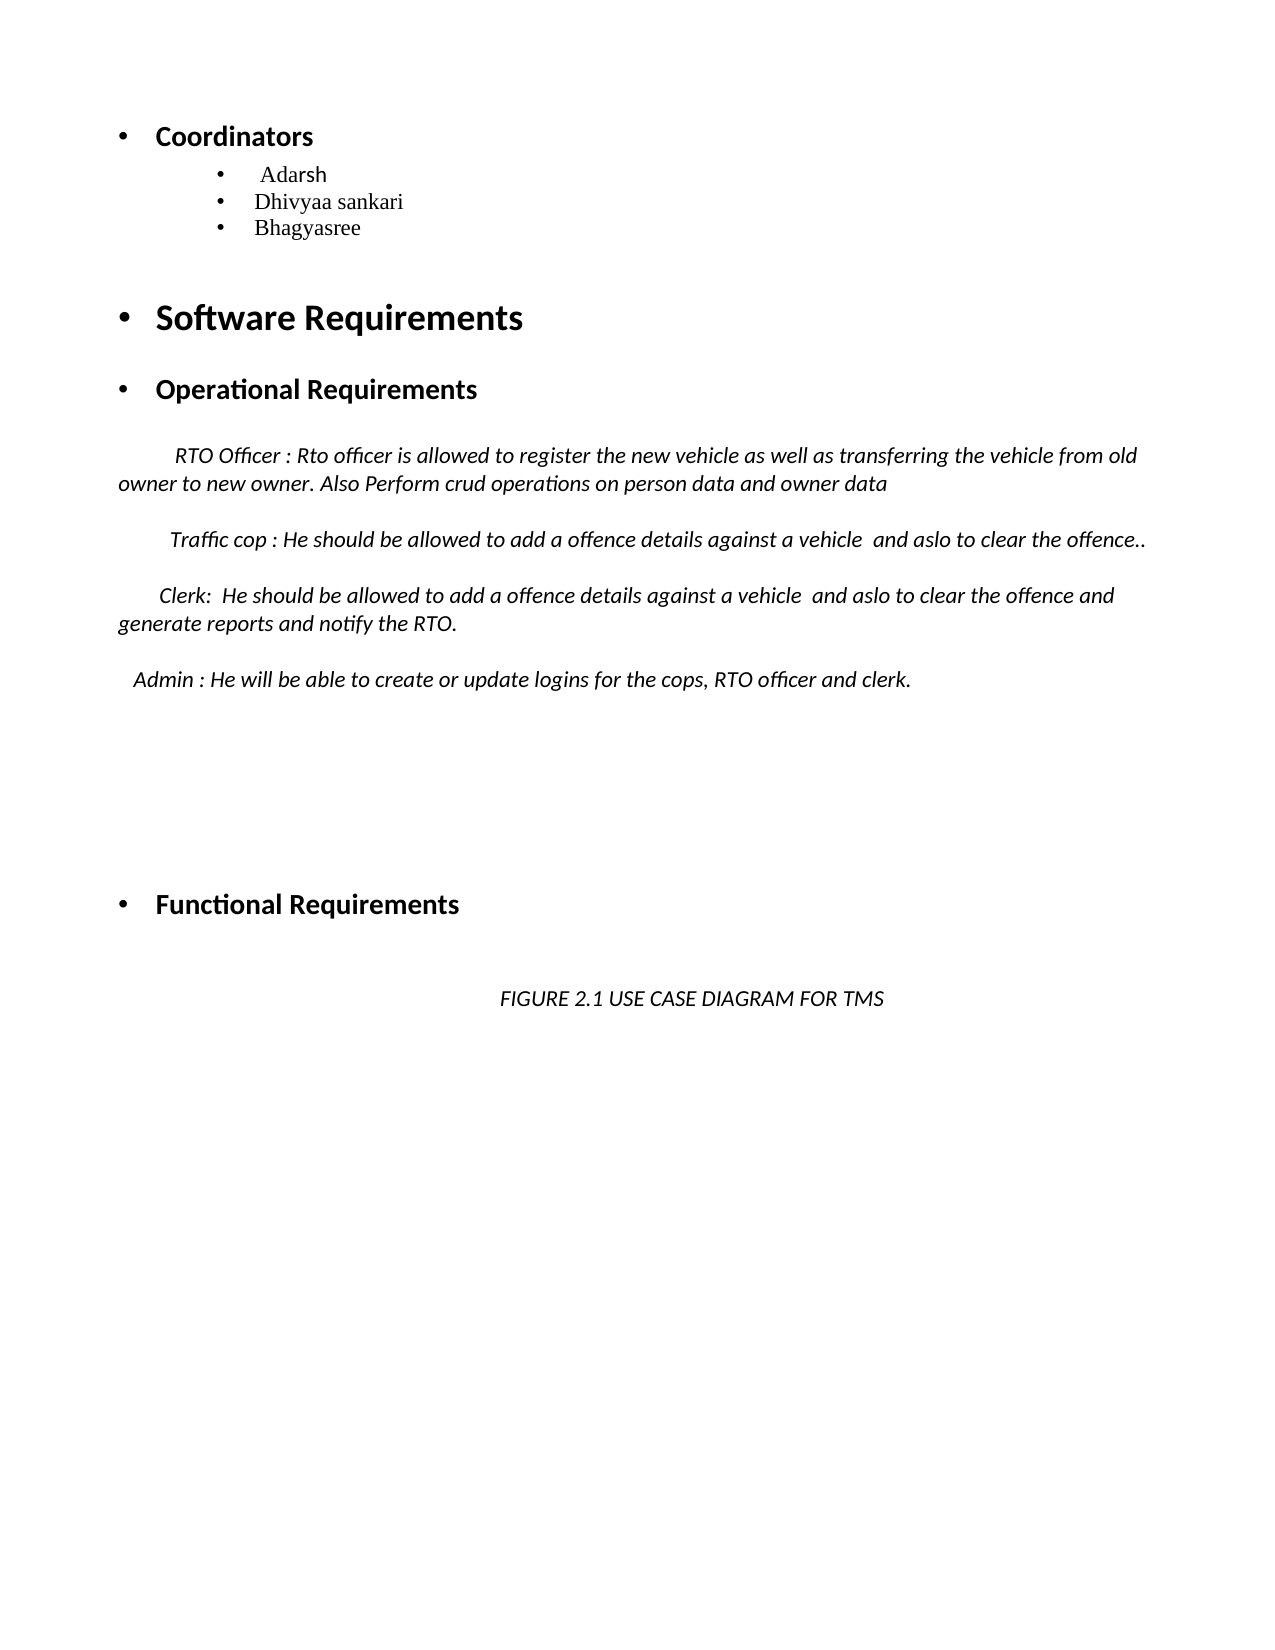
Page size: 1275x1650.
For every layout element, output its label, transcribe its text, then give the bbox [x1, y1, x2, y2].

text Admin : He will be able to create or update logins for the cops, RTO officer and clerk. [118, 665, 1157, 693]
list Bhagyasree [217, 214, 1157, 241]
list Operational Requirements [81, 371, 1157, 406]
list Dhivyaa sankari [217, 188, 1157, 214]
text FIGURE 2.1 USE CASE DIAGRAM FOR TMS [228, 984, 1157, 1012]
text Traffic cop : He should be allowed to add a offence details against a vehicle and aslo to clear the offence.. [118, 525, 1157, 553]
list Functional Requirements [81, 886, 1157, 922]
list Software Requirements [81, 294, 1157, 339]
list Adarsh [217, 160, 1157, 188]
text Clerk: He should be allowed to add a offence details against a vehicle and aslo to clear the offence and generate reports and notify the RTO. [118, 581, 1157, 637]
list Coordinators [81, 118, 1157, 154]
text RTO Officer : Rto officer is allowed to register the new vehicle as well as transferring the vehicle from old owner to new owner. Also Perform crud operations on person data and owner data [118, 441, 1157, 497]
